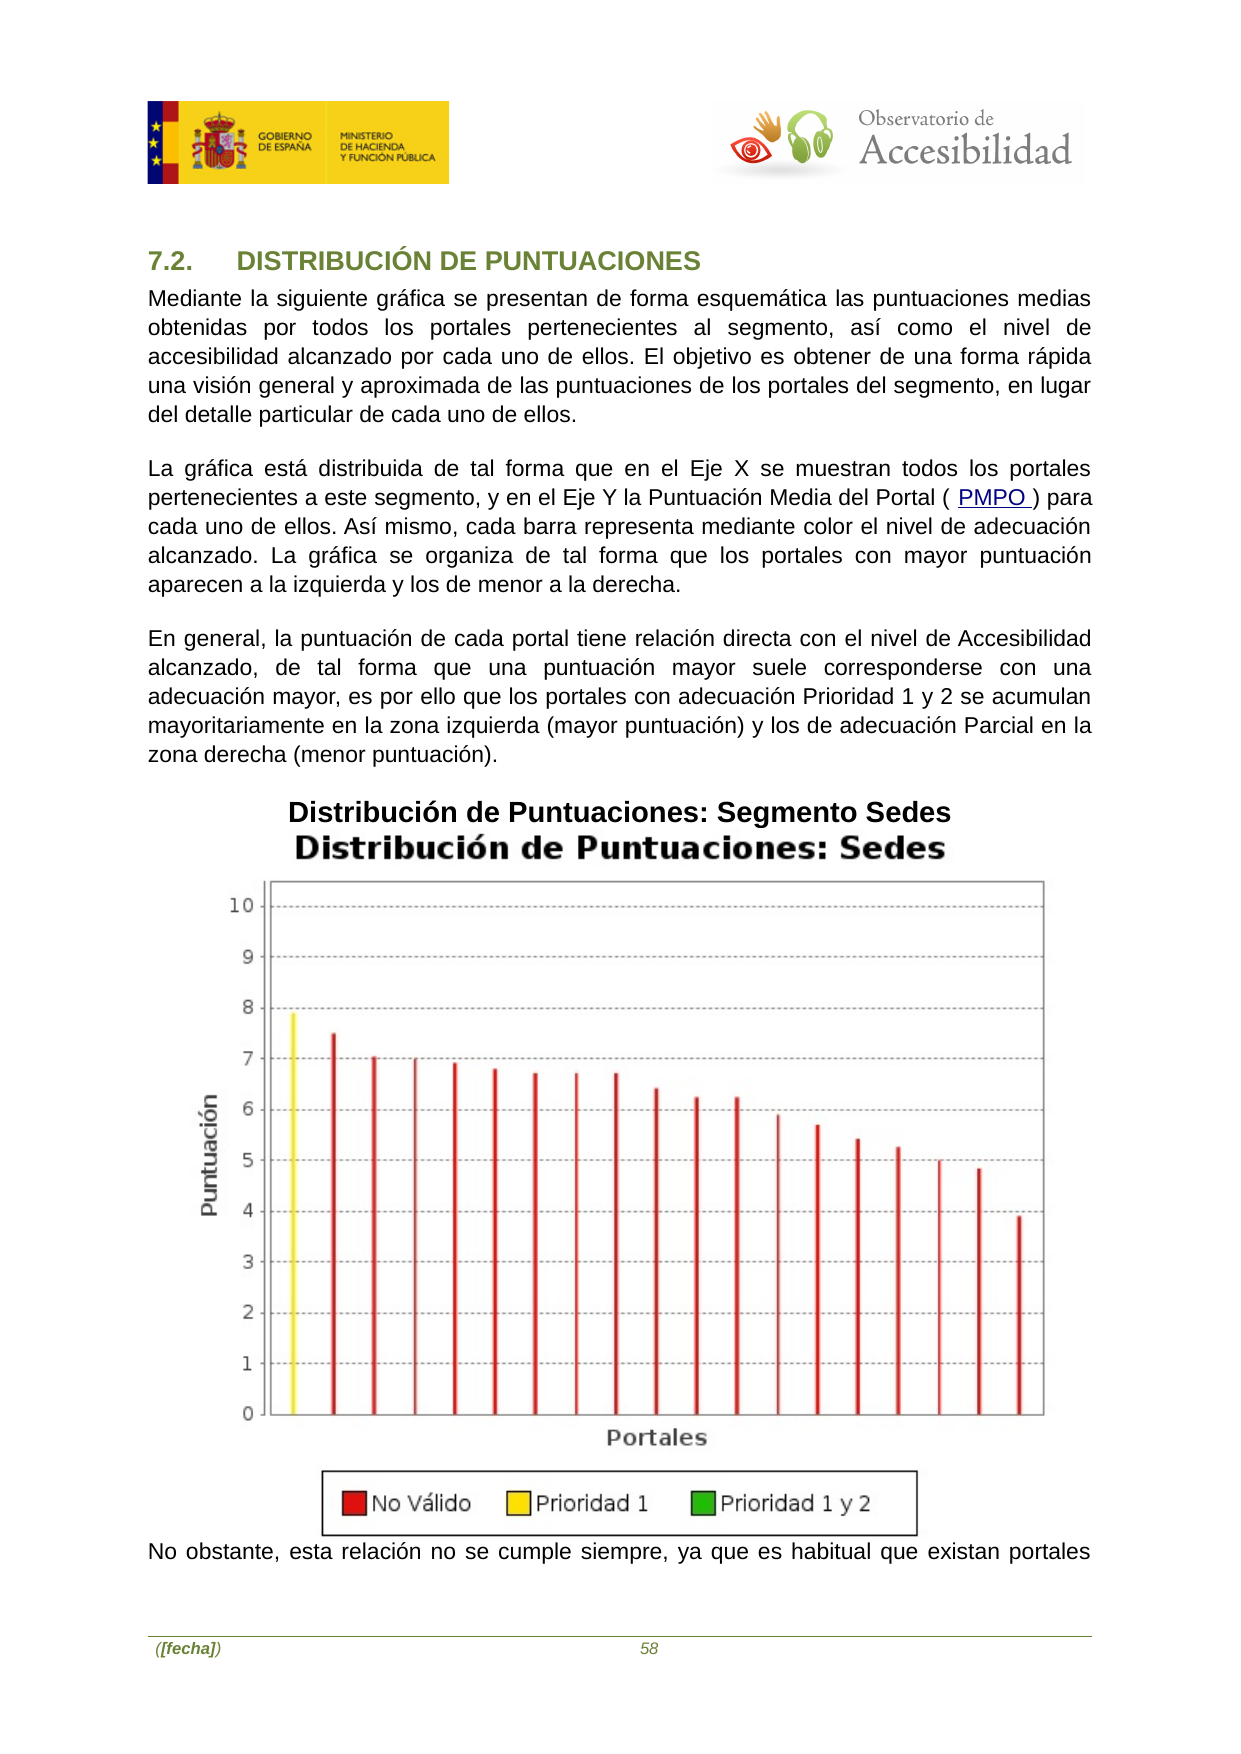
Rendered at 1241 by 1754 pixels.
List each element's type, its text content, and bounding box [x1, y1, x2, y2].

picture [147, 101, 450, 184]
text Distribución de Puntuaciones: Segmento Sedes [148, 795, 1092, 828]
text En general, la puntuación de cada portal tiene relación directa con el nivel de Accesibilidad alcanzado, de tal forma que una puntuación mayor suele corresponderse con una adecuación mayor, es por ello que los portales con adecuación Prioridad 1 y 2 se acumulan mayoritariamente en la zona izquierda (mayor puntuación) y los de adecuación Parcial en la zona derecha (menor puntuación). [148, 625, 1092, 767]
text Mediante la siguiente gráfica se presentan de forma esquemática las puntuaciones medias obtenidas por todos los portales pertenecientes al segmento, así como el nivel de accesibilidad alcanzado por cada uno de ellos. El objetivo es obtener de una forma rápida una visión general y aproximada de las puntuaciones de los portales del segmento, en lugar del detalle particular de cada uno de ellos. [148, 285, 1092, 427]
text No obstante, esta relación no se cumple siempre, ya que es habitual que existan portales [148, 1538, 1092, 1564]
subtitle Distribución de puntuaciones [148, 245, 1092, 276]
text La gráfica está distribuida de tal forma que en el Eje X se muestran todos los portales pertenecientes a este segmento, y en el Eje Y la Puntuación Media del Portal ( PMPO ) para cada uno de ellos. Así mismo, cada barra representa mediante color el nivel de adecuación alcanzado. La gráfica se organiza de tal forma que los portales con mayor puntuación aparecen a la izquierda y los de menor a la derecha. [148, 455, 1092, 597]
picture [178, 828, 1062, 1538]
picture [710, 101, 1086, 184]
